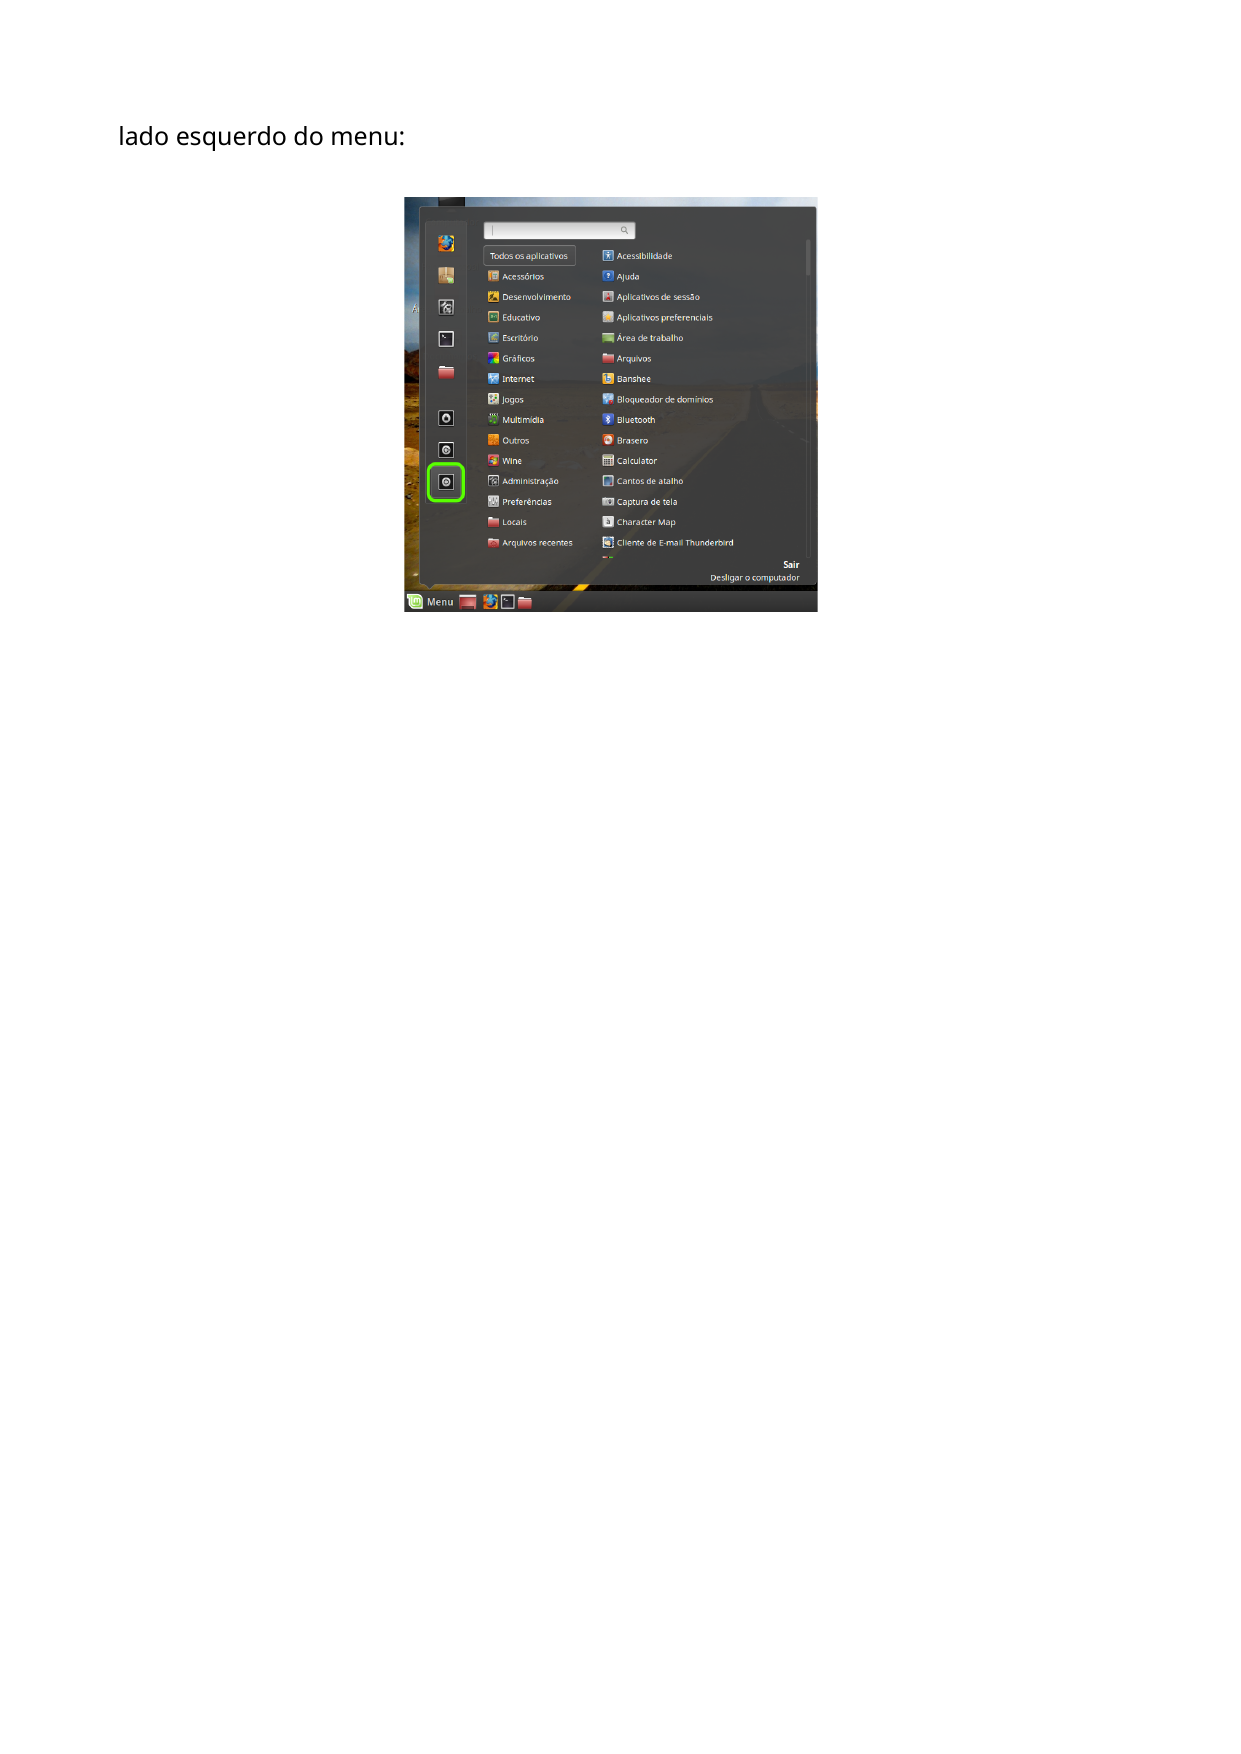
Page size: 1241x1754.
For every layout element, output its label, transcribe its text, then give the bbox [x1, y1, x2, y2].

text lado esquerdo do menu: [118, 118, 1122, 152]
